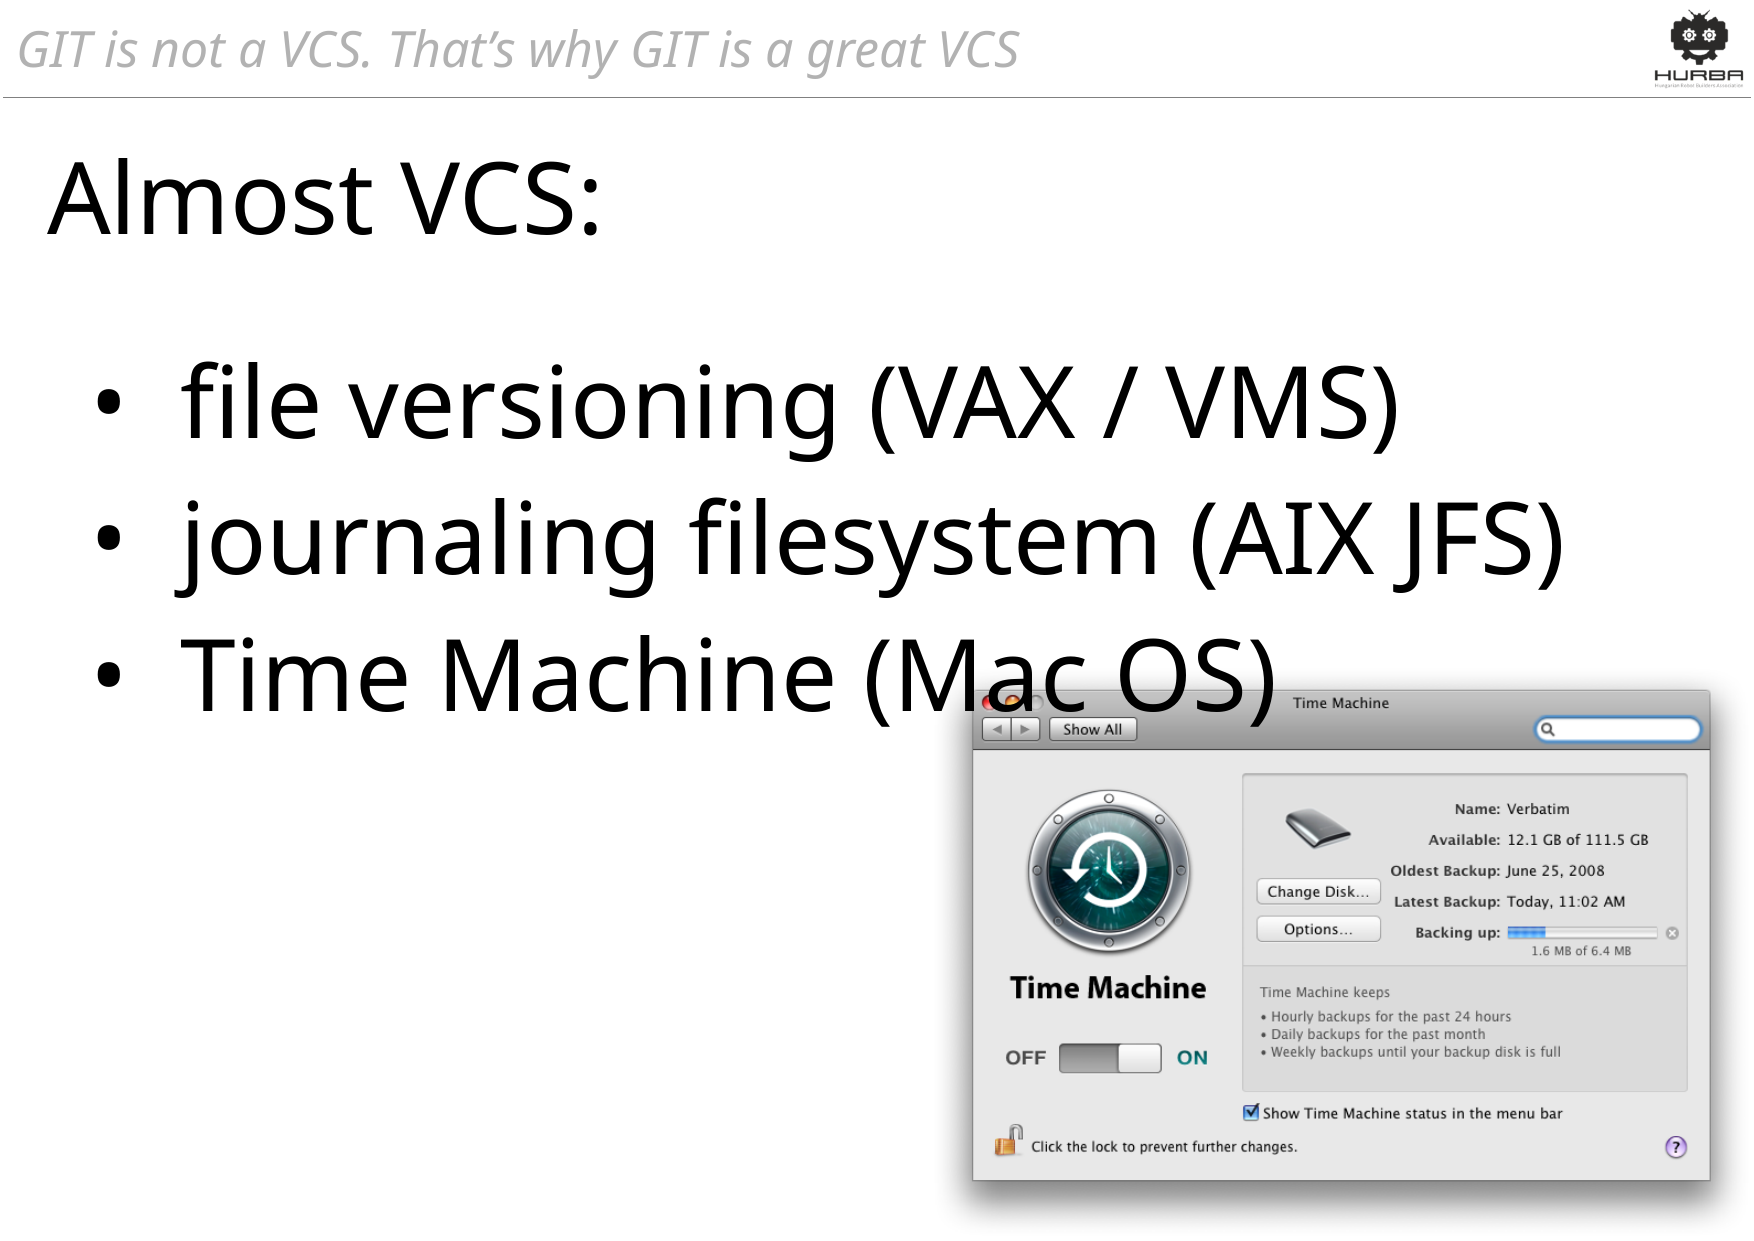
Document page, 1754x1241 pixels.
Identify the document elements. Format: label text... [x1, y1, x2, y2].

text • file versioning (VAX / VMS) [3, 332, 1751, 468]
text Almost VCS: [3, 127, 1751, 263]
picture [929, 663, 1754, 1241]
text • journaling filesystem (AIX JFS) [3, 468, 1751, 604]
picture [998, 685, 1023, 705]
picture [1644, 3, 1754, 102]
picture [1130, 663, 1176, 704]
picture [929, 663, 952, 698]
text • Time Machine (Mac OS) [3, 604, 1751, 740]
